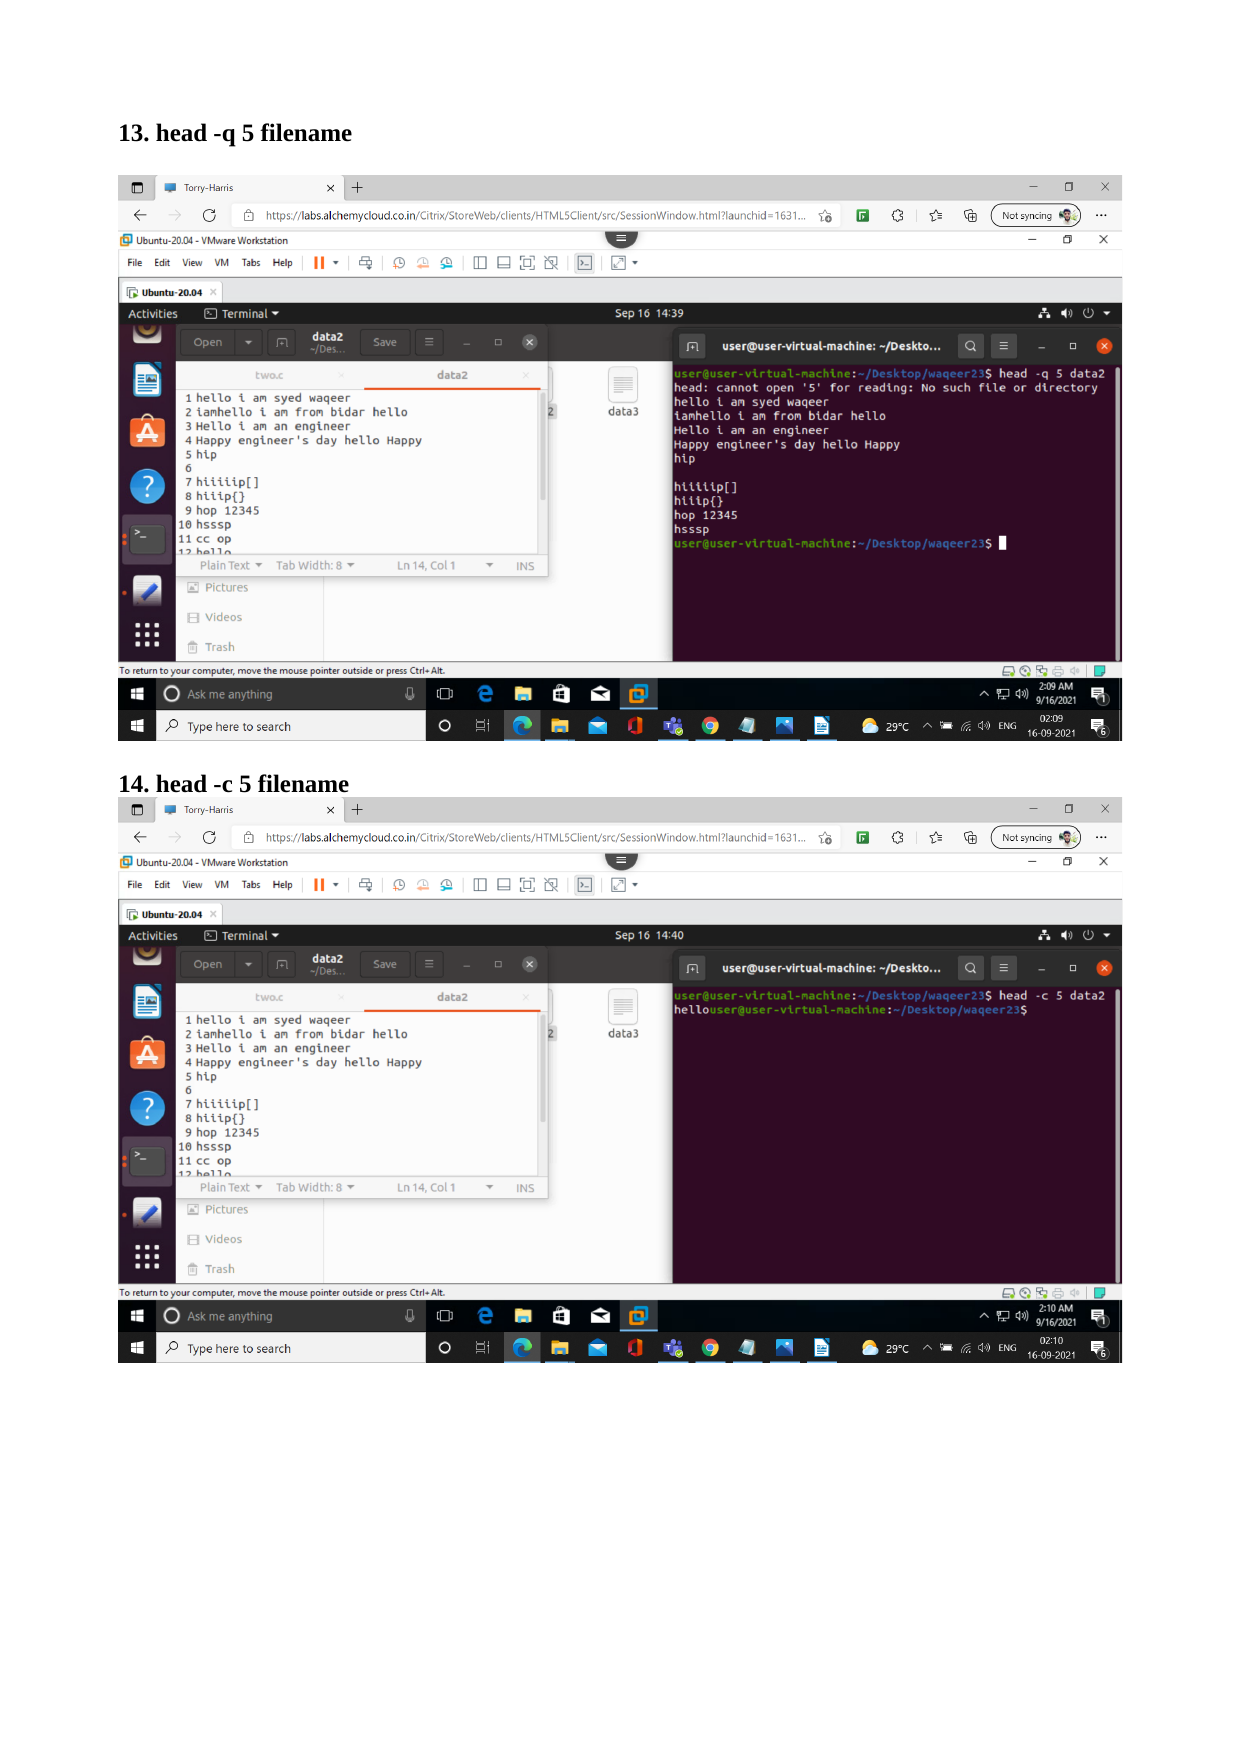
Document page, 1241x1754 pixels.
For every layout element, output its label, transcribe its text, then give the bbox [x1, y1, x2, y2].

picture [118, 797, 1123, 1363]
text 13. head -q 5 filename [118, 118, 1122, 147]
picture [118, 175, 1123, 741]
text 14. head -c 5 filename [118, 769, 1122, 797]
